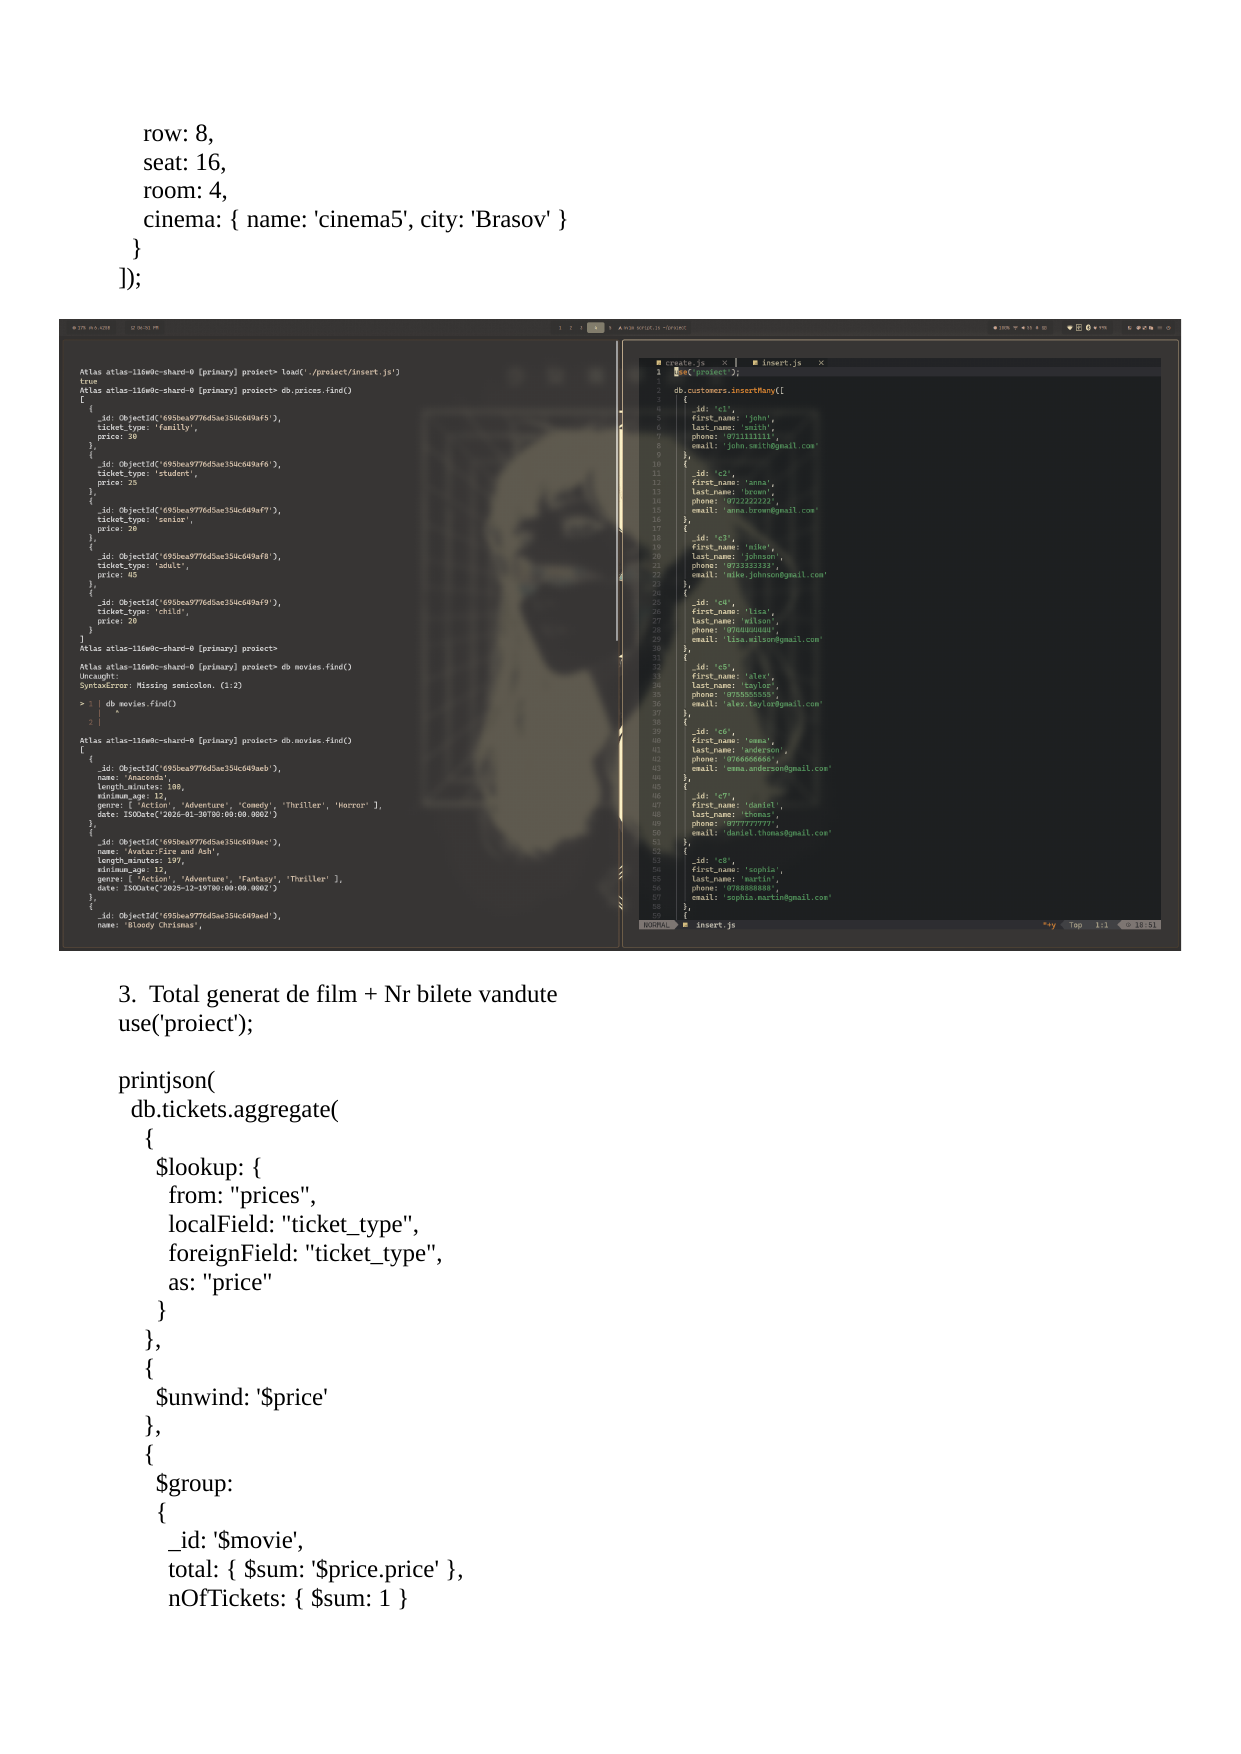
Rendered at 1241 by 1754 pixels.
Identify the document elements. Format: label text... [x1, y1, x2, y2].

picture [59, 319, 1182, 951]
text }, [118, 1324, 1122, 1353]
text seat: 16, [118, 147, 1122, 176]
text } [118, 1296, 1122, 1324]
text use('proiect'); [118, 1008, 1122, 1037]
text row: 8, [118, 118, 1122, 147]
text } [118, 233, 1122, 262]
text 3. Total generat de film + Nr bilete vandute [118, 951, 1122, 1008]
text $unwind: '$price' [118, 1382, 1122, 1411]
text localField: "ticket_type", [118, 1209, 1122, 1238]
text $lookup: { [118, 1152, 1122, 1181]
text total: { $sum: '$price.price' }, [118, 1554, 1122, 1583]
text as: "price" [118, 1267, 1122, 1296]
text nOfTickets: { $sum: 1 } [118, 1583, 1122, 1612]
text from: "prices", [118, 1181, 1122, 1209]
text $group: [118, 1468, 1122, 1497]
text foreignField: "ticket_type", [118, 1238, 1122, 1267]
text }, [118, 1411, 1122, 1439]
text _id: '$movie', [118, 1526, 1122, 1554]
text cinema: { name: 'cinema5', city: 'Brasov' } [118, 204, 1122, 233]
text room: 4, [118, 176, 1122, 204]
text { [118, 1497, 1122, 1526]
text { [118, 1353, 1122, 1382]
text { [118, 1123, 1122, 1152]
text { [118, 1439, 1122, 1468]
text ]); [118, 262, 1122, 291]
text db.tickets.aggregate( [118, 1094, 1122, 1123]
text printjson( [118, 1066, 1122, 1094]
